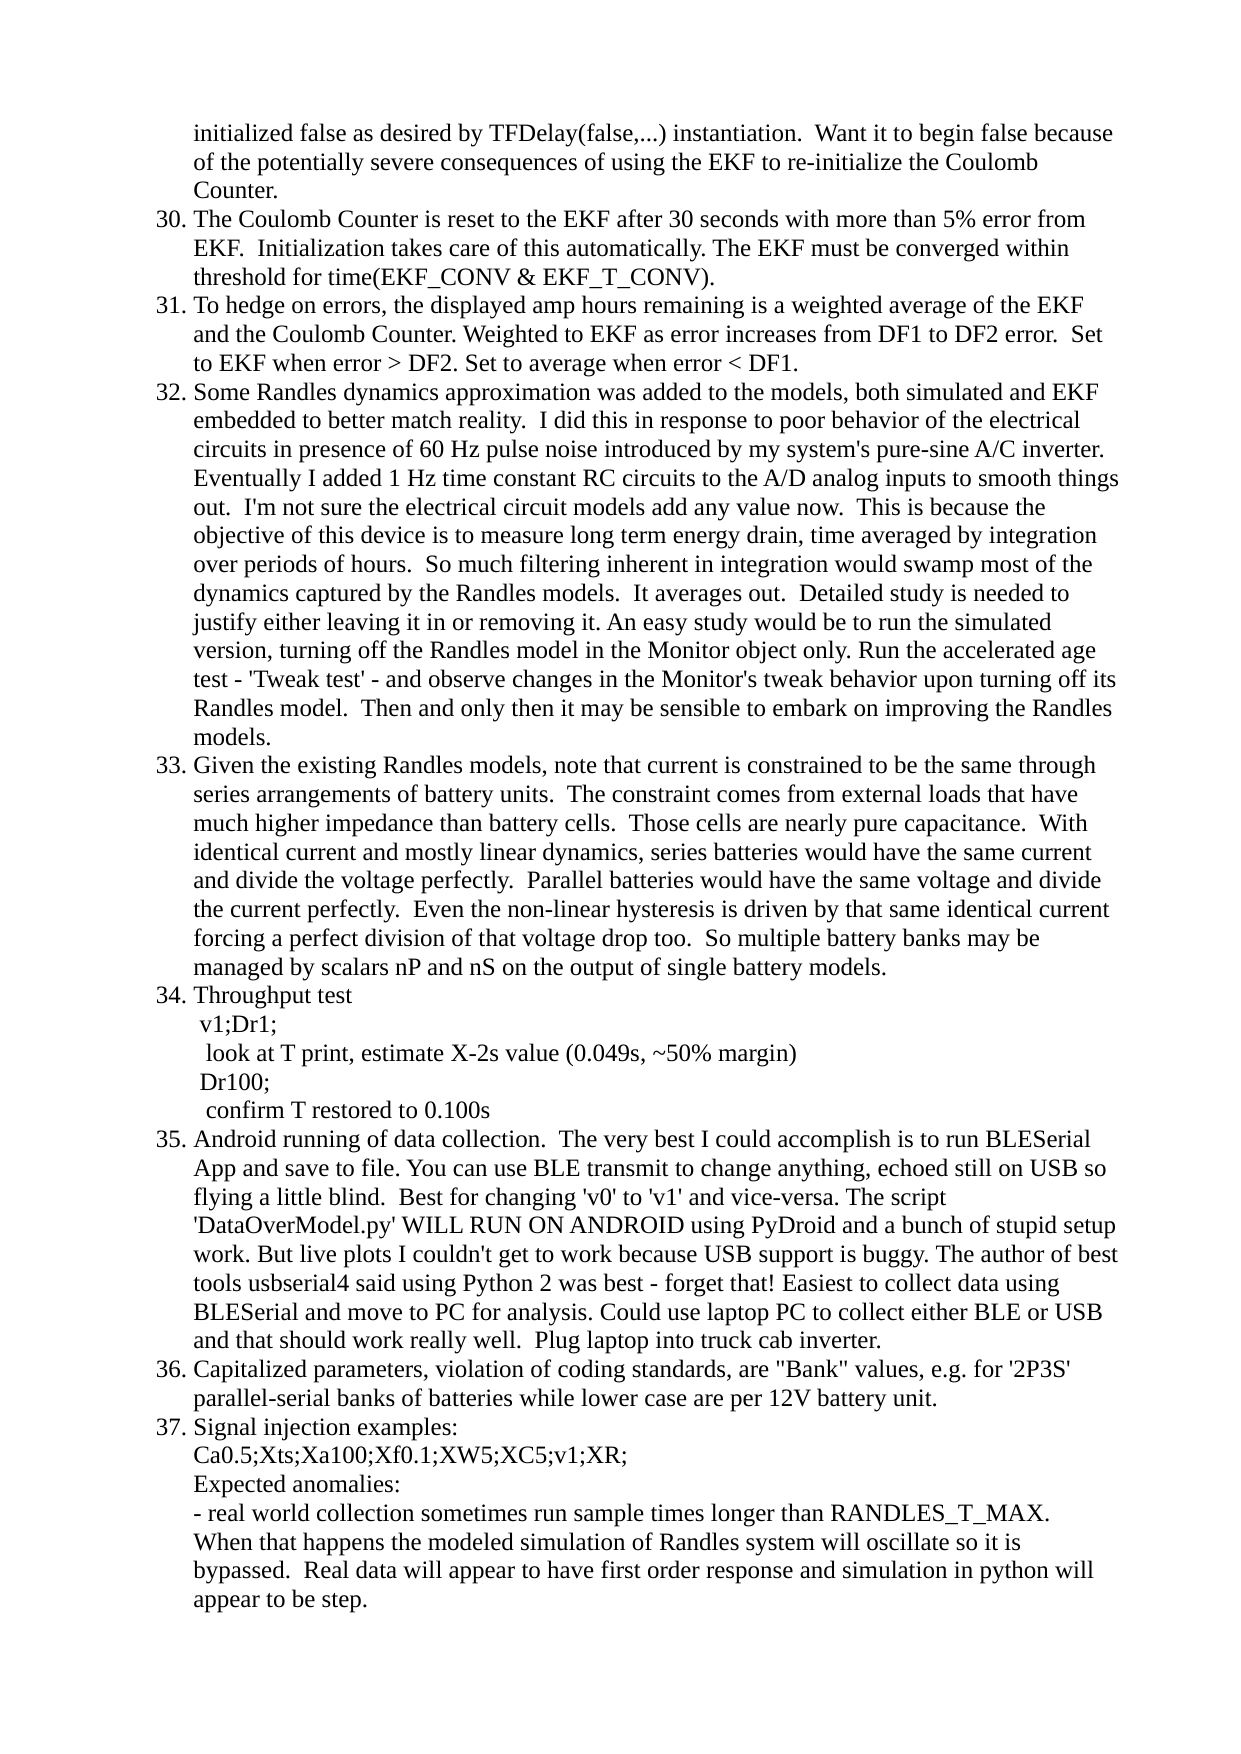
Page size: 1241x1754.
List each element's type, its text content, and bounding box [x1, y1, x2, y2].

list v1;Dr1; [156, 1009, 1122, 1038]
list - real world collection sometimes run sample times longer than RANDLES_T_MAX. When that happens the modeled simulation of Randles system will oscillate so it is bypassed. Real data will appear to have first order response and simulation in python will appear to be step. [156, 1498, 1122, 1613]
list initialized false as desired by TFDelay(false,...) instantiation. Want it to begin false because of the potentially severe consequences of using the EKF to re-initialize the Coulomb Counter. [156, 118, 1122, 204]
list confirm T restored to 0.100s [156, 1096, 1122, 1124]
list look at T print, estimate X-2s value (0.049s, ~50% margin) [156, 1038, 1122, 1067]
list Ca0.5;Xts;Xa100;Xf0.1;XW5;XC5;v1;XR; [156, 1441, 1122, 1469]
list Expected anomalies: [156, 1469, 1122, 1498]
list Android running of data collection. The very best I could accomplish is to run BLESerial App and save to file. You can use BLE transmit to change anything, echoed still on USB so flying a little blind. Best for changing 'v0' to 'v1' and vice-versa. The script 'DataOverModel.py' WILL RUN ON ANDROID using PyDroid and a bunch of stupid setup work. But live plots I couldn't get to work because USB support is buggy. The author of best tools usbserial4 said using Python 2 was best - forget that! Easiest to collect data using BLESerial and move to PC for analysis. Could use laptop PC to collect either BLE or USB and that should work really well. Plug laptop into truck cab inverter. [156, 1124, 1122, 1354]
list Capitalized parameters, violation of coding standards, are "Bank" values, e.g. for '2P3S' parallel-serial banks of batteries while lower case are per 12V battery unit. [156, 1354, 1122, 1412]
list Throughput test [156, 981, 1122, 1009]
list The Coulomb Counter is reset to the EKF after 30 seconds with more than 5% error from EKF. Initialization takes care of this automatically. The EKF must be converged within threshold for time(EKF_CONV & EKF_T_CONV). [156, 204, 1122, 291]
list Signal injection examples: [156, 1412, 1122, 1441]
list Some Randles dynamics approximation was added to the models, both simulated and EKF embedded to better match reality. I did this in response to poor behavior of the electrical circuits in presence of 60 Hz pulse noise introduced by my system's pure-sine A/C inverter. Eventually I added 1 Hz time constant RC circuits to the A/D analog inputs to smooth things out. I'm not sure the electrical circuit models add any value now. This is because the objective of this device is to measure long term energy drain, time averaged by integration over periods of hours. So much filtering inherent in integration would swamp most of the dynamics captured by the Randles models. It averages out. Detailed study is needed to justify either leaving it in or removing it. An easy study would be to run the simulated version, turning off the Randles model in the Monitor object only. Run the accelerated age test - 'Tweak test' - and observe changes in the Monitor's tweak behavior upon turning off its Randles model. Then and only then it may be sensible to embark on improving the Randles models. [156, 377, 1122, 751]
list Dr100; [156, 1067, 1122, 1096]
list To hedge on errors, the displayed amp hours remaining is a weighted average of the EKF and the Coulomb Counter. Weighted to EKF as error increases from DF1 to DF2 error. Set to EKF when error > DF2. Set to average when error < DF1. [156, 291, 1122, 377]
list Given the existing Randles models, note that current is constrained to be the same through series arrangements of battery units. The constraint comes from external loads that have much higher impedance than battery cells. Those cells are nearly pure capacitance. With identical current and mostly linear dynamics, series batteries would have the same current and divide the voltage perfectly. Parallel batteries would have the same voltage and divide the current perfectly. Even the non-linear hysteresis is driven by that same identical current forcing a perfect division of that voltage drop too. So multiple battery banks may be managed by scalars nP and nS on the output of single battery models. [156, 751, 1122, 981]
